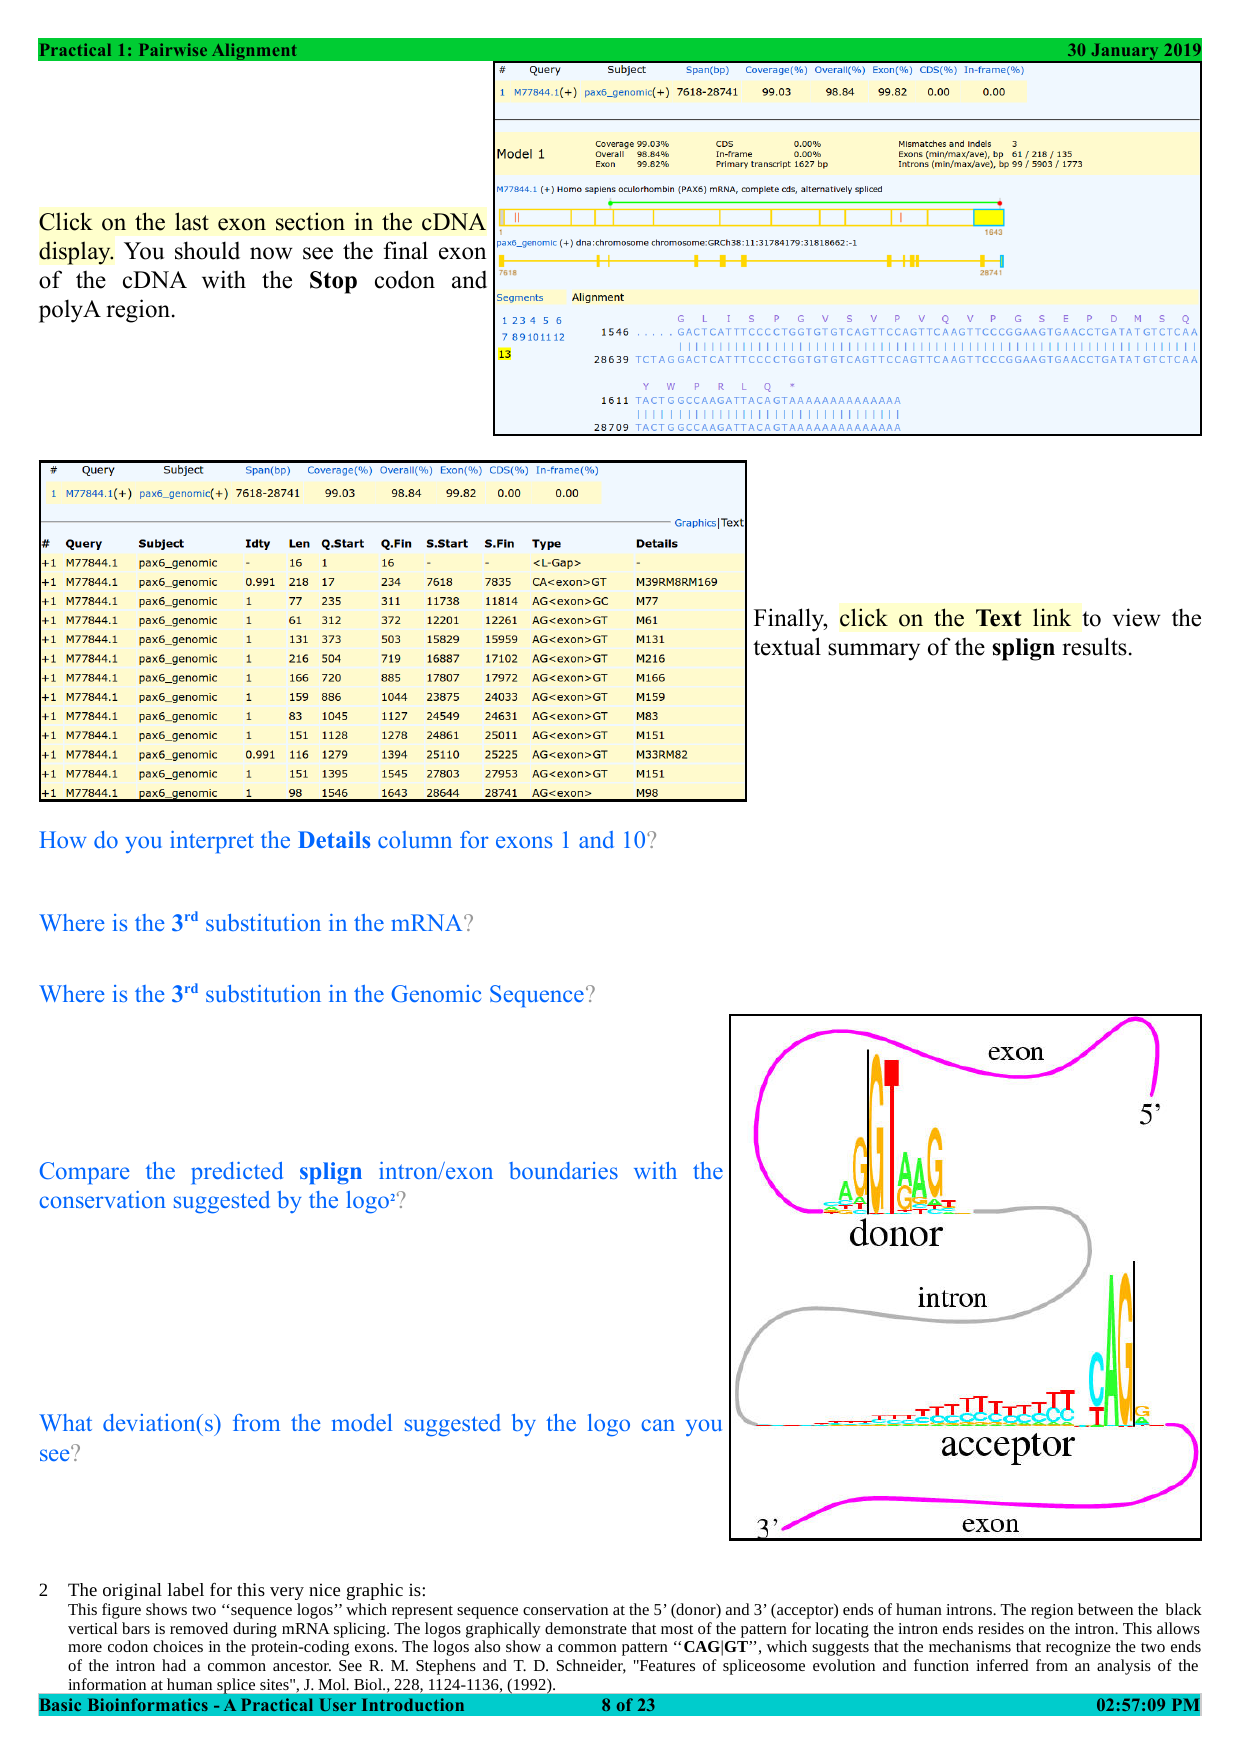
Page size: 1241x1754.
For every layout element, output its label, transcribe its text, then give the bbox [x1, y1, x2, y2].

text What deviation(s) from the model suggested by the logo can you see? [38, 1408, 729, 1466]
picture [41, 463, 745, 799]
text Where is the 3rd substitution in the mRNA? [38, 908, 1202, 937]
text Where is the 3rd substitution in the Genomic Sequence? [38, 979, 1202, 1008]
picture [495, 63, 1200, 434]
text Click on the last exon section in the cDNA display. You should now see the final exon of the cDNA with the Stop codon and polyA region. [38, 207, 493, 323]
text How do you interpret the Details column for exons 1 and 10? [38, 825, 1202, 854]
text Compare the predicted splign intron/exon boundaries with the conservation suggested by the logo? [38, 1156, 729, 1214]
picture [731, 1016, 1200, 1538]
text Finally, click on the Text link to view the textual summary of the splign results. [747, 603, 1202, 661]
text This figure shows two ‘‘sequence logos’’ which represent sequence conservation at the 5’ (donor) and 3’ (acceptor) ends of human introns. The region between the black vertical bars is removed during mRNA splicing. The logos graphically demonstrate that most of the pattern for locating the intron ends resides on the intron. This allows more codon choices in the protein-coding exons. The logos also show a common pattern ‘‘CAG|GT’’, which suggests that the mechanisms that recognize the two ends of the intron had a common ancestor. See R. M. Stephens and T. D. Schneider, "Features of spliceosome evolution and function inferred from an analysis of the information at human splice sites", J. Mol. Biol., 228, 1124-1136, (1992). [68, 1601, 1202, 1693]
text The original label for this very nice graphic is: [38, 1579, 1202, 1601]
